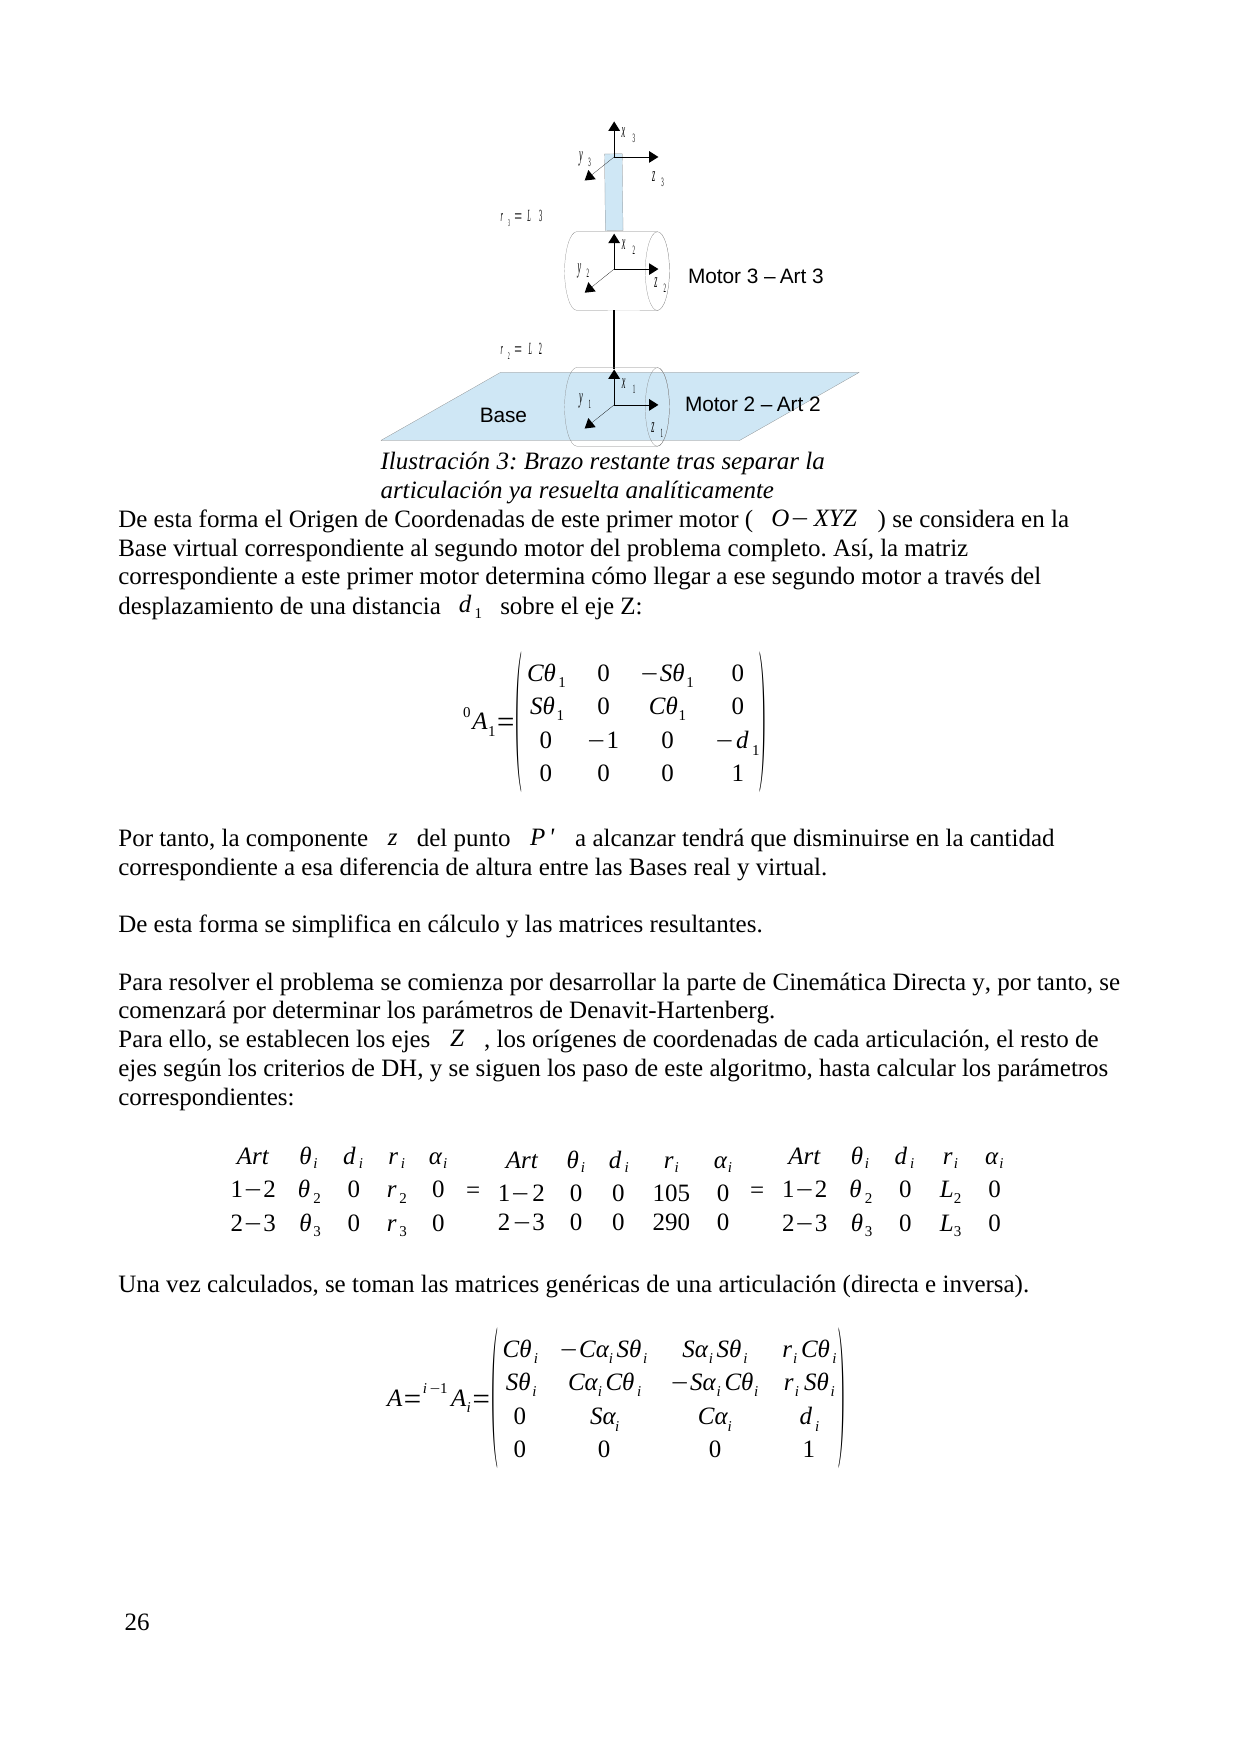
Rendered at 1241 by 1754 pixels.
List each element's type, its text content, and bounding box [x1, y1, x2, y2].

text Una vez calculados, se toman las matrices genéricas de una articulación (directa e inversa). [118, 1269, 1122, 1298]
text Ilustración 3: Brazo restante tras separar la articulación ya resuelta analíticamente [615, 131, 860, 372]
text Para resolver el problema se comienza por desarrollar la parte de Cinemática Directa y, por tanto, se comenzará por determinar los parámetros de Denavit-Hartenberg. [118, 967, 1122, 1024]
text == [118, 1139, 1122, 1240]
text Ilustración 3: Brazo restante tras separar la articulación ya resuelta analíticamente [380, 373, 860, 504]
text Para ello, se establecen los ejes, los orígenes de coordenadas de cada articulación, el resto de ejes según los criterios de DH, y se siguen los paso de este algoritmo, hasta calcular los parámetros correspondientes: [118, 1024, 1122, 1111]
text De esta forma se simplifica en cálculo y las matrices resultantes. [118, 909, 1122, 938]
text Ilustración 3: Brazo restante tras separar la articulación ya resuelta analíticamente [380, 131, 614, 440]
text De esta forma el Origen de Coordenadas de este primer motor () se considera en la Base virtual correspondiente al segundo motor del problema completo. Así, la matriz correspondiente a este primer motor determina cómo llegar a ese segundo motor a través del desplazamiento de una distanciasobre el eje Z: [118, 118, 1122, 622]
text Por tanto, la componentedel puntoa alcanzar tendrá que disminuirse en la cantidad correspondiente a esa diferencia de altura entre las Bases real y virtual. [118, 823, 1122, 881]
